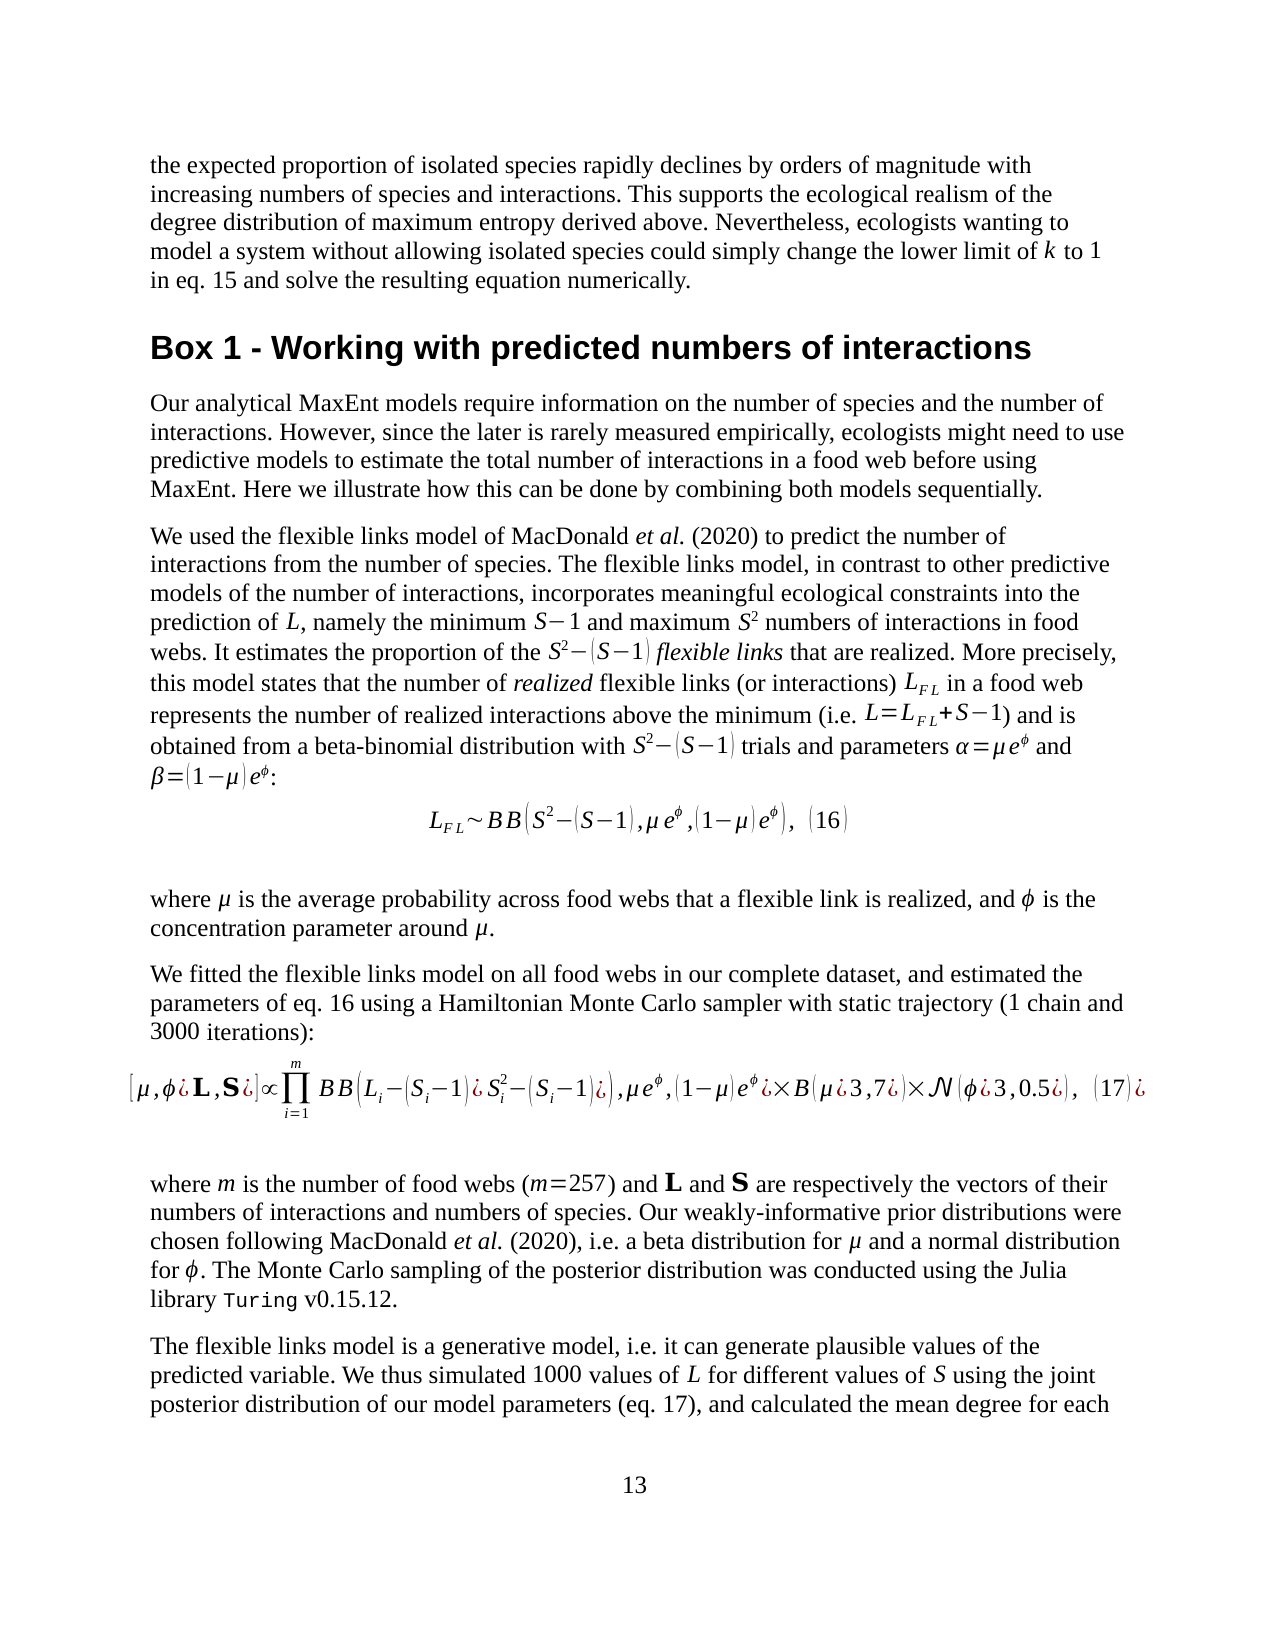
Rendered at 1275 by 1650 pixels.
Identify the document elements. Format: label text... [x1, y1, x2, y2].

text The flexible links model is a generative model, i.e. it can generate plausible values of the predicted variable. We thus simulated values of for different values of using the joint posterior distribution of our model parameters (eq. 17), and calculated the mean degree for each [150, 1331, 1125, 1417]
text We fitted the flexible links model on all food webs in our complete dataset, and estimated the parameters of eq. 16 using a Hamiltonian Monte Carlo sampler with static trajectory ( chain and iterations): [150, 959, 1125, 1046]
text where is the number of food webs () and and are respectively the vectors of their numbers of interactions and numbers of species. Our weakly-informative prior distributions were chosen following MacDonald et al. (2020), i.e. a beta distribution for and a normal distribution for . The Monte Carlo sampling of the posterior distribution was conducted using the Julia library Turing v0.15.12. [150, 1169, 1125, 1313]
text We used the flexible links model of MacDonald et al. (2020) to predict the number of interactions from the number of species. The flexible links model, in contrast to other predictive models of the number of interactions, incorporates meaningful ecological constraints into the prediction of , namely the minimum and maximum numbers of interactions in food webs. It estimates the proportion of the flexible links that are realized. More precisely, this model states that the number of realized flexible links (or interactions) in a food web represents the number of realized interactions above the minimum (i.e. ) and is obtained from a beta-binomial distribution with trials and parameters and : [150, 521, 1125, 792]
text One aspect of the degree distribution that informs us of its ecological realism is the number of isolated species it predicts. As MacDonald et al. (2020) pointed out, the size of food webs should at least be of interactions, since a lower number would yield isolated species, i.e. species without any predators or prey. Because non-basal species must eat to survive, isolated species could indicate that other species are missing or they could simply be removed from the food web. In fig. S2, we show that the degree distribution of maximum entropy, given and , gives very low probabilities that a species will be isolated in its food web (i.e. having ) above the threshold. However, under our purely information-theoretic model, the probability that a species is isolated is quite high when the total number of interactions is below . Moreover, the expected proportion of isolated species rapidly declines by orders of magnitude with increasing numbers of species and interactions. This supports the ecological realism of the degree distribution of maximum entropy derived above. Nevertheless, ecologists wanting to model a system without allowing isolated species could simply change the lower limit of to in eq. 15 and solve the resulting equation numerically. [150, 150, 1125, 294]
text where is the average probability across food webs that a flexible link is realized, and is the concentration parameter around . [150, 884, 1125, 942]
subtitle Box 1 - Working with predicted numbers of interactions [150, 328, 1125, 366]
text Our analytical MaxEnt models require information on the number of species and the number of interactions. However, since the later is rarely measured empirically, ecologists might need to use predictive models to estimate the total number of interactions in a food web before using MaxEnt. Here we illustrate how this can be done by combining both models sequentially. [150, 388, 1125, 503]
